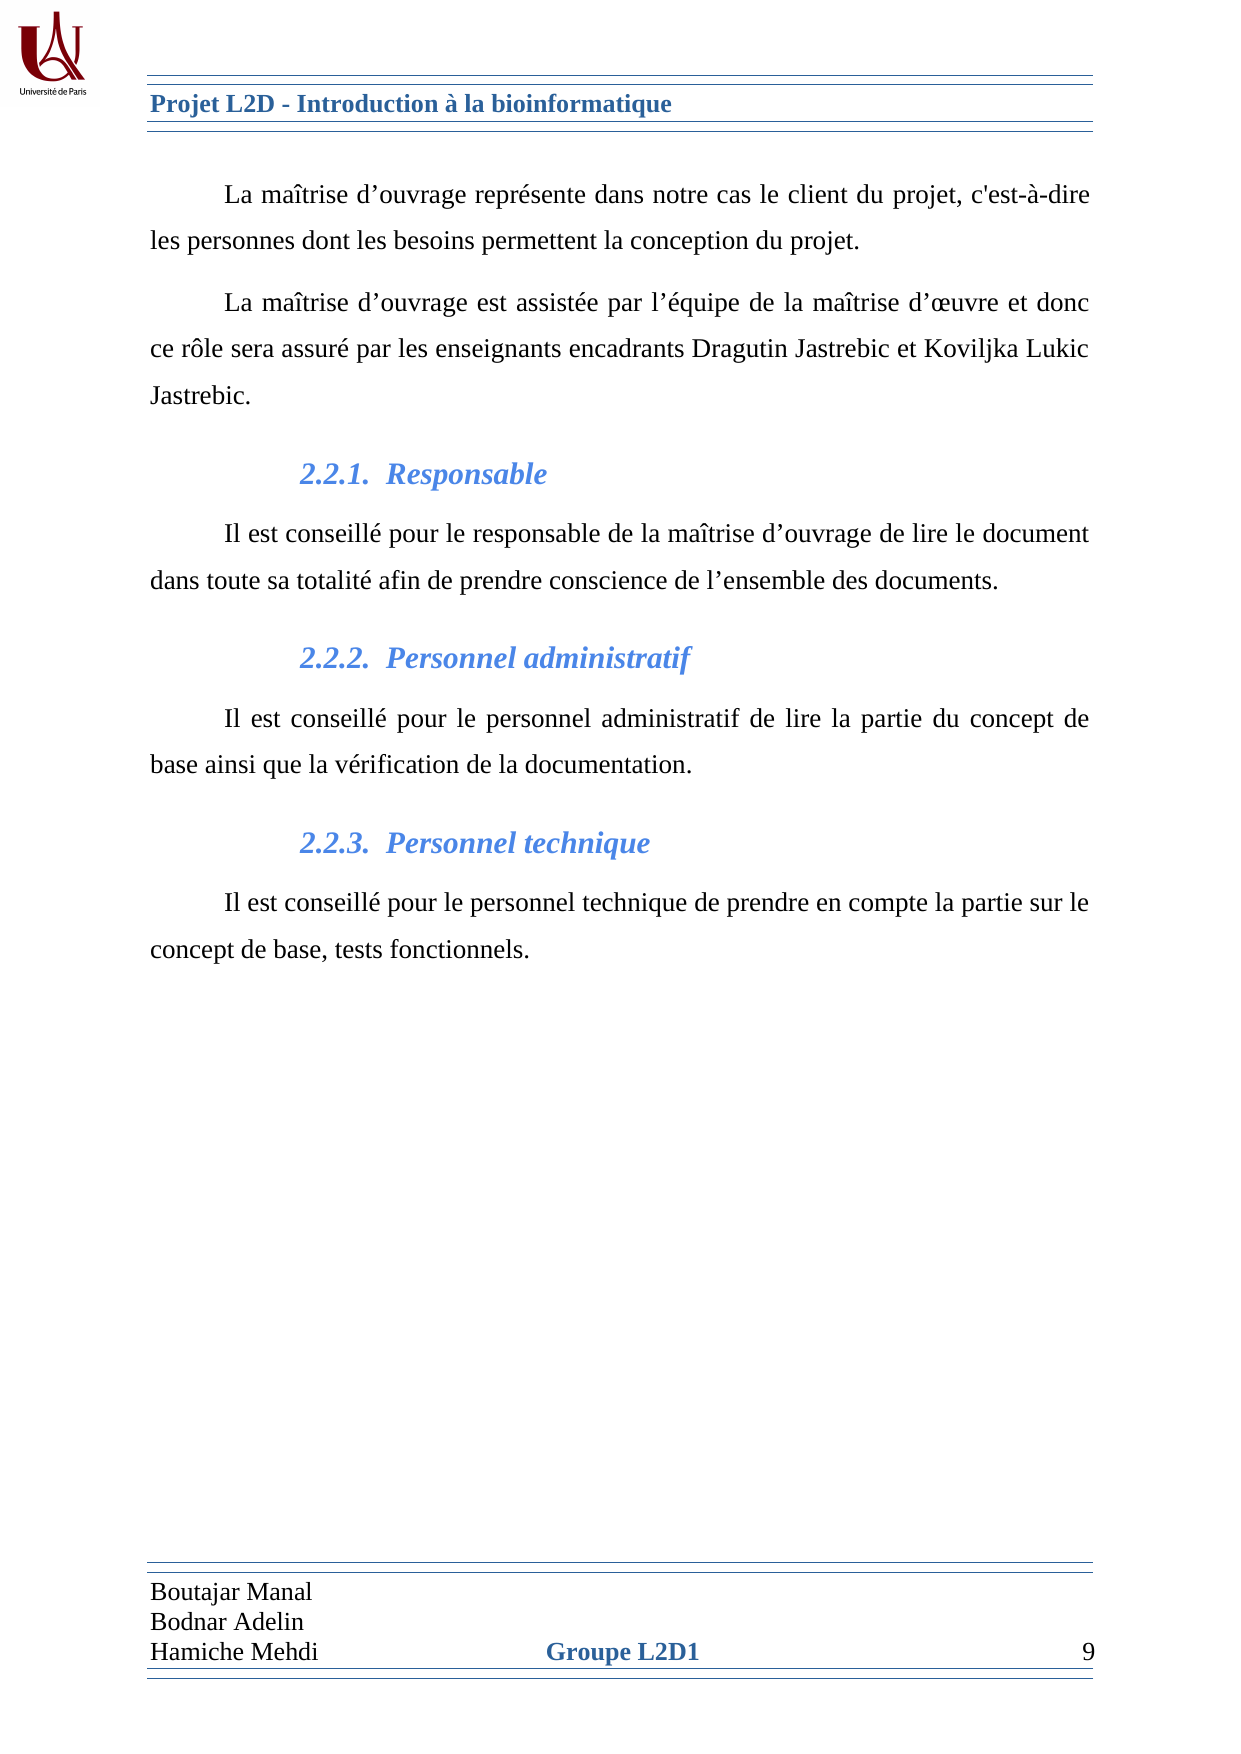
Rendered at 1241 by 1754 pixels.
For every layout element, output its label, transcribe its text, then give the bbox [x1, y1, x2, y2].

text Il est conseillé pour le personnel technique de prendre en compte la partie sur le concept de base, tests fonctionnels. [150, 886, 1090, 964]
subtitle 2.2.3. Personnel technique [225, 824, 1090, 860]
text La maîtrise d’ouvrage représente dans notre cas le client du projet, c'est-à-dire les personnes dont les besoins permettent la conception du projet. [150, 178, 1090, 256]
text La maîtrise d’ouvrage est assistée par l’équipe de la maîtrise d’œuvre et donc ce rôle sera assuré par les enseignants encadrants Dragutin Jastrebic et Koviljka Lukic Jastrebic. [150, 286, 1090, 410]
text Il est conseillé pour le personnel administratif de lire la partie du concept de base ainsi que la vérification de la documentation. [150, 702, 1090, 779]
text Il est conseillé pour le responsable de la maîtrise d’ouvrage de lire le document dans toute sa totalité afin de prendre conscience de l’ensemble des documents. [150, 517, 1090, 595]
picture [0, 0, 101, 107]
subtitle 2.2.1. Responsable [225, 455, 1090, 491]
subtitle 2.2.2. Personnel administratif [225, 639, 1090, 676]
